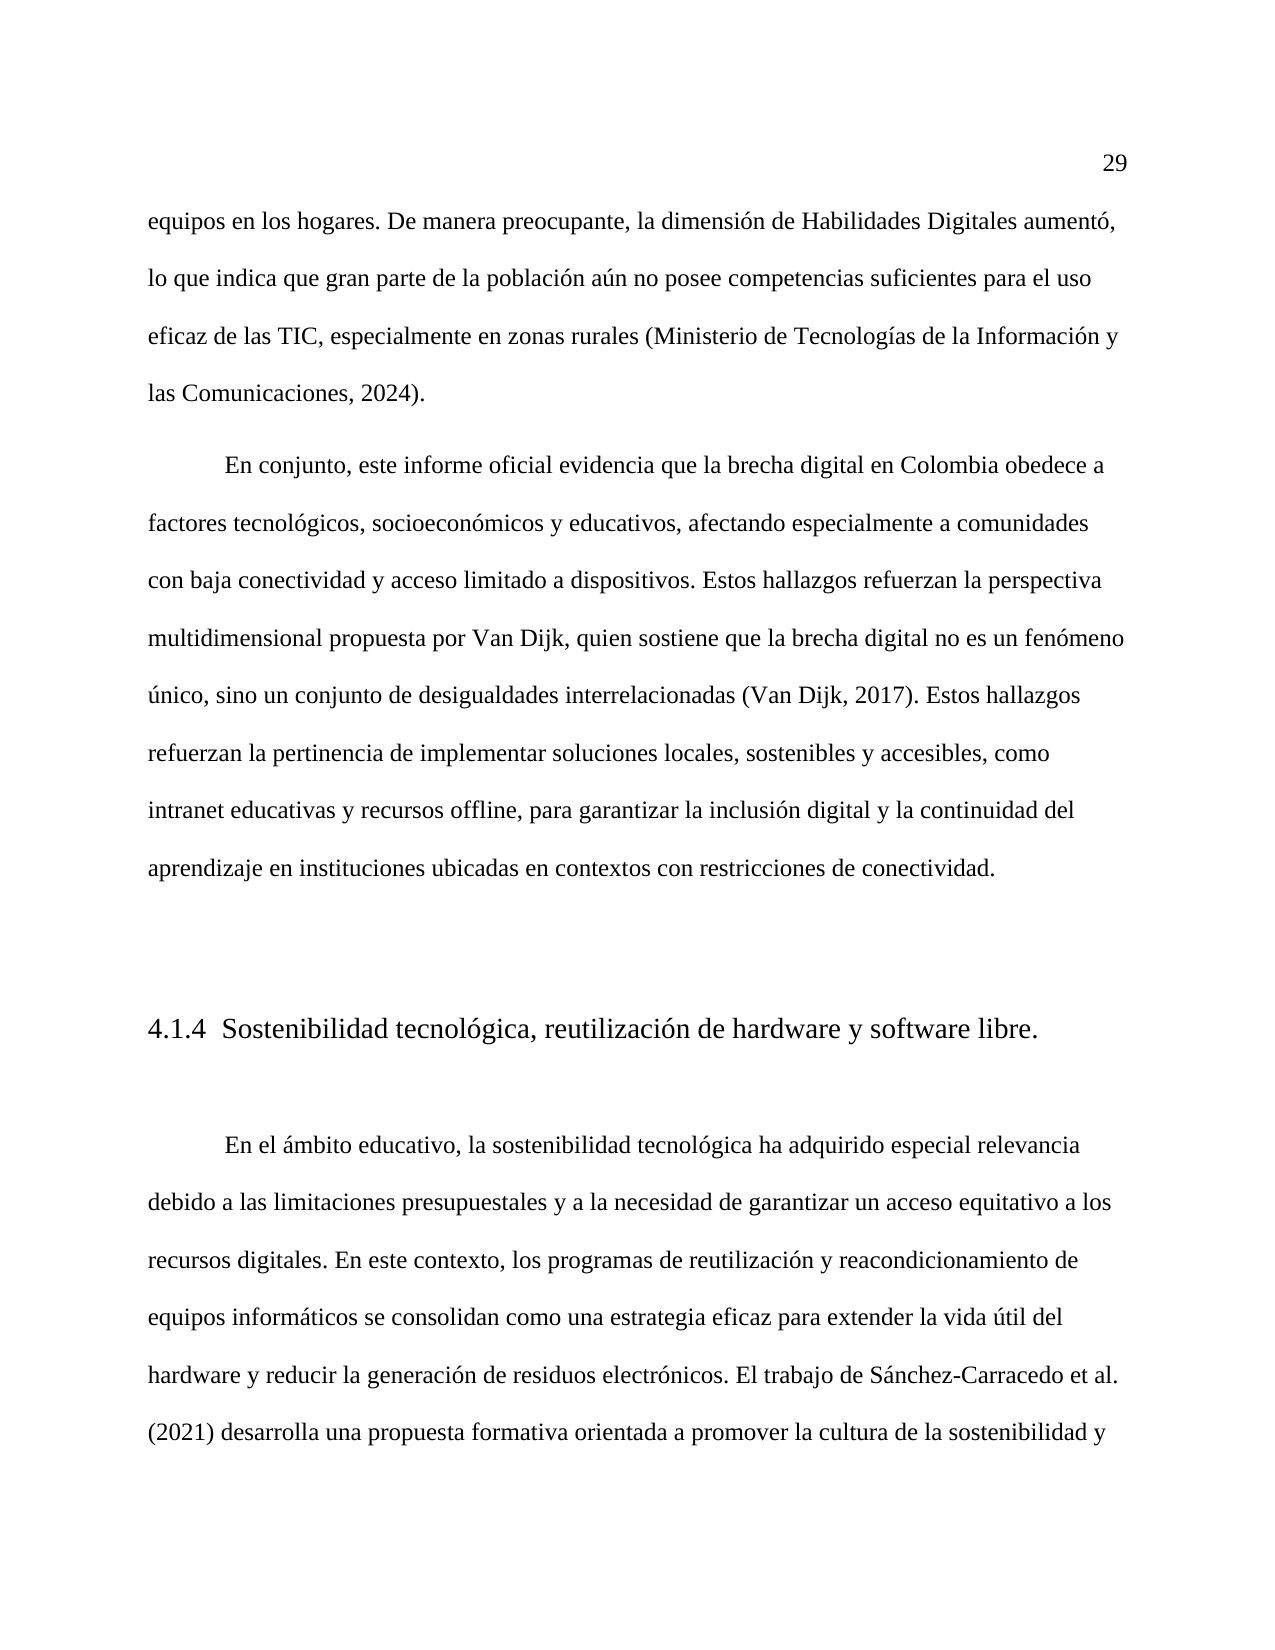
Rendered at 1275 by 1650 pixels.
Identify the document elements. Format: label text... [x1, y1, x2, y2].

text equipos en los hogares. De manera preocupante, la dimensión de Habilidades Digitales aumentó, lo que indica que gran parte de la población aún no posee competencias suficientes para el uso eficaz de las TIC, especialmente en zonas rurales (Ministerio de Tecnologías de la Información y las Comunicaciones, 2024). [148, 206, 1127, 407]
subtitle Sostenibilidad tecnológica, reutilización de hardware y software libre. [148, 1012, 1127, 1045]
text En conjunto, este informe oficial evidencia que la brecha digital en Colombia obedece a factores tecnológicos, socioeconómicos y educativos, afectando especialmente a comunidades con baja conectividad y acceso limitado a dispositivos. Estos hallazgos refuerzan la perspectiva multidimensional propuesta por Van Dijk, quien sostiene que la brecha digital no es un fenómeno único, sino un conjunto de desigualdades interrelacionadas (Van Dijk, 2017). Estos hallazgos refuerzan la pertinencia de implementar soluciones locales, sostenibles y accesibles, como intranet educativas y recursos offline, para garantizar la inclusión digital y la continuidad del aprendizaje en instituciones ubicadas en contextos con restricciones de conectividad. [148, 450, 1127, 882]
text En el ámbito educativo, la sostenibilidad tecnológica ha adquirido especial relevancia debido a las limitaciones presupuestales y a la necesidad de garantizar un acceso equitativo a los recursos digitales. En este contexto, los programas de reutilización y reacondicionamiento de equipos informáticos se consolidan como una estrategia eficaz para extender la vida útil del hardware y reducir la generación de residuos electrónicos. El trabajo de Sánchez-Carracedo et al. (2021) desarrolla una propuesta formativa orientada a promover la cultura de la sostenibilidad y [148, 1130, 1127, 1446]
